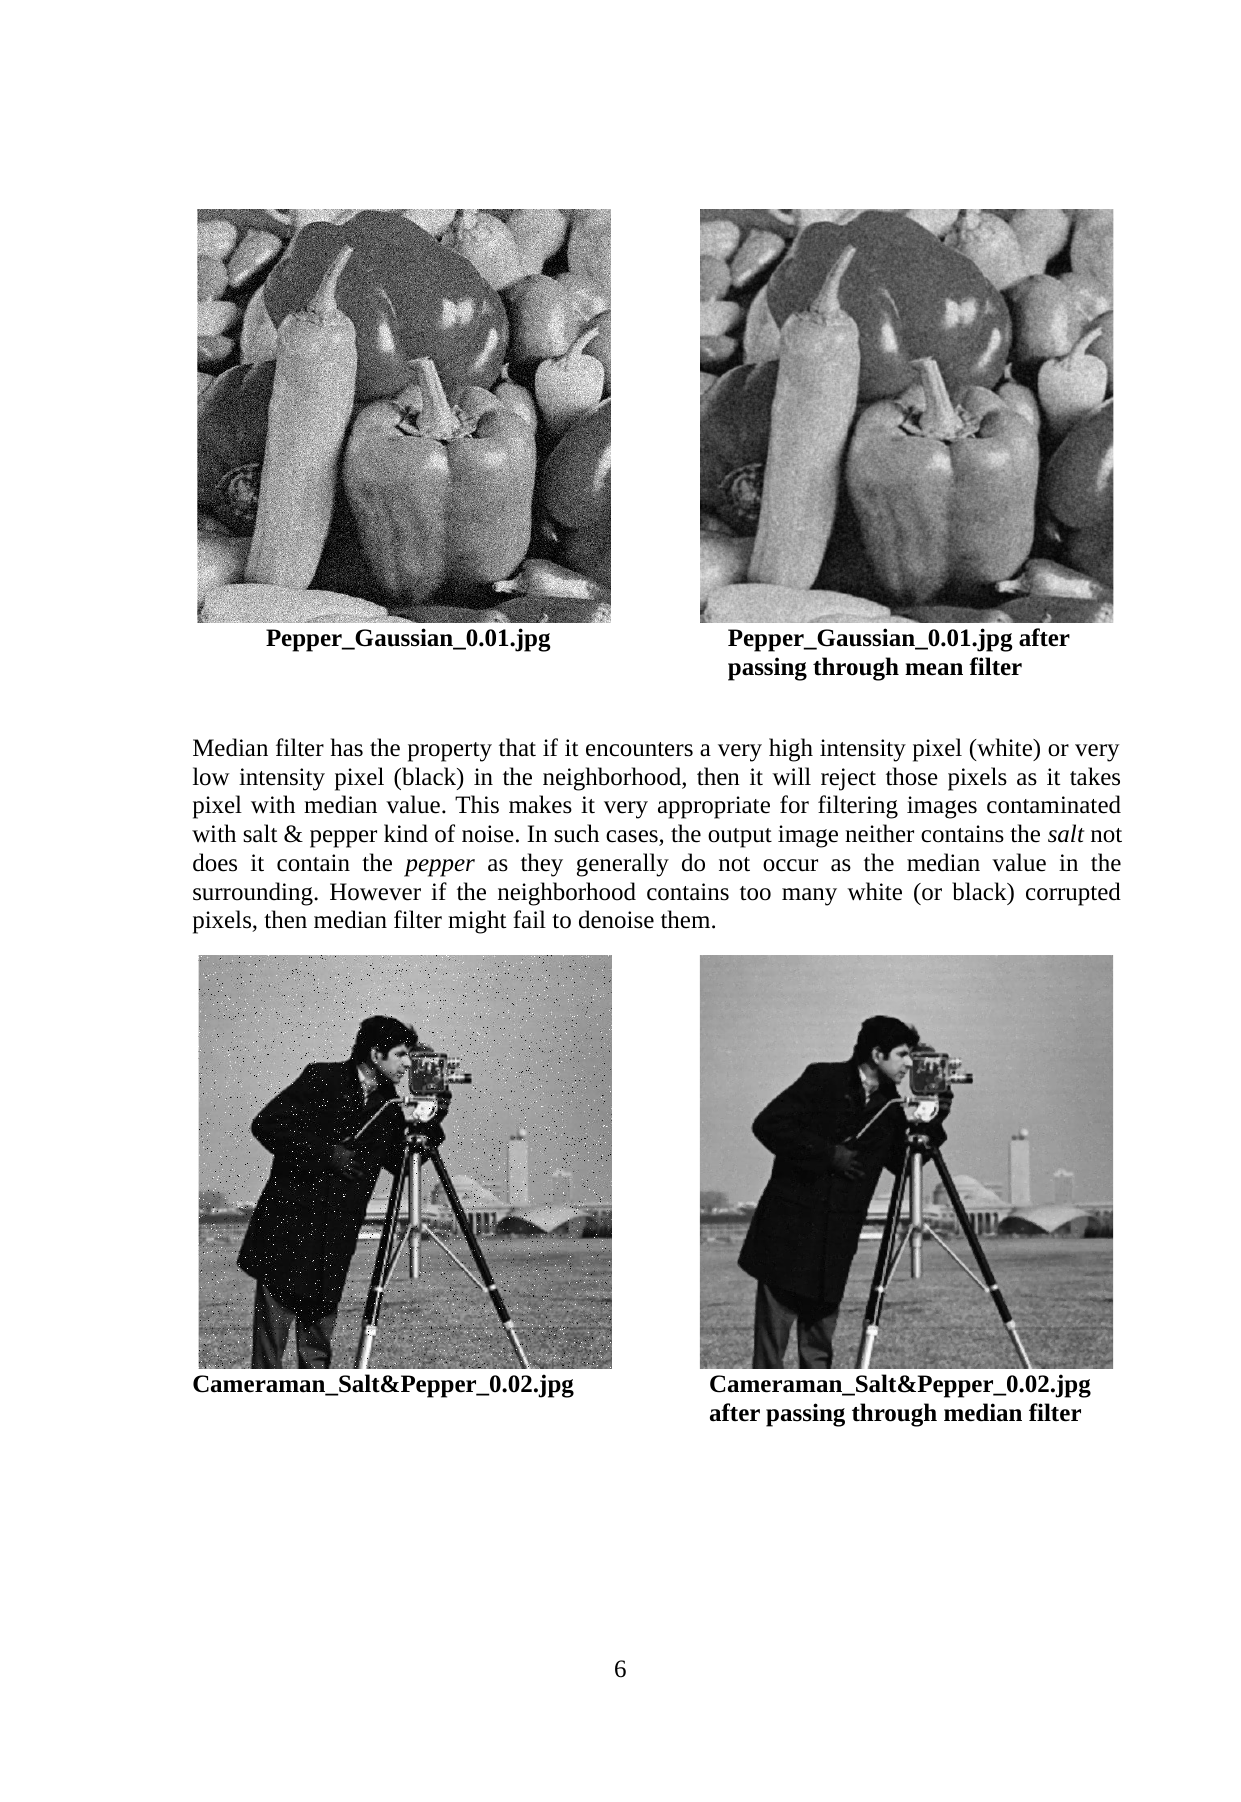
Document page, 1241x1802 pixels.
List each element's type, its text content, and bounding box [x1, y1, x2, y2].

picture [198, 955, 612, 1369]
picture [197, 209, 611, 623]
text Cameraman_Salt&Pepper_0.02.jpg Cameraman_Salt&Pepper_0.02.jpg after passing through median filter [192, 946, 1122, 1427]
text Pepper_Gaussian_0.01.jpg Pepper_Gaussian_0.01.jpg after passing through mean filter [192, 199, 1122, 680]
picture [700, 209, 1114, 623]
text Median filter has the property that if it encounters a very high intensity pixel (white) or very low intensity pixel (black) in the neighborhood, then it will reject those pixels as it takes pixel with median value. This makes it very appropriate for filtering images contaminated with salt & pepper kind of noise. In such cases, the output image neither contains the salt not does it contain the pepper as they generally do not occur as the median value in the surrounding. However if the neighborhood contains too many white (or black) corrupted pixels, then median filter might fail to denoise them. [192, 733, 1122, 934]
picture [699, 955, 1114, 1369]
